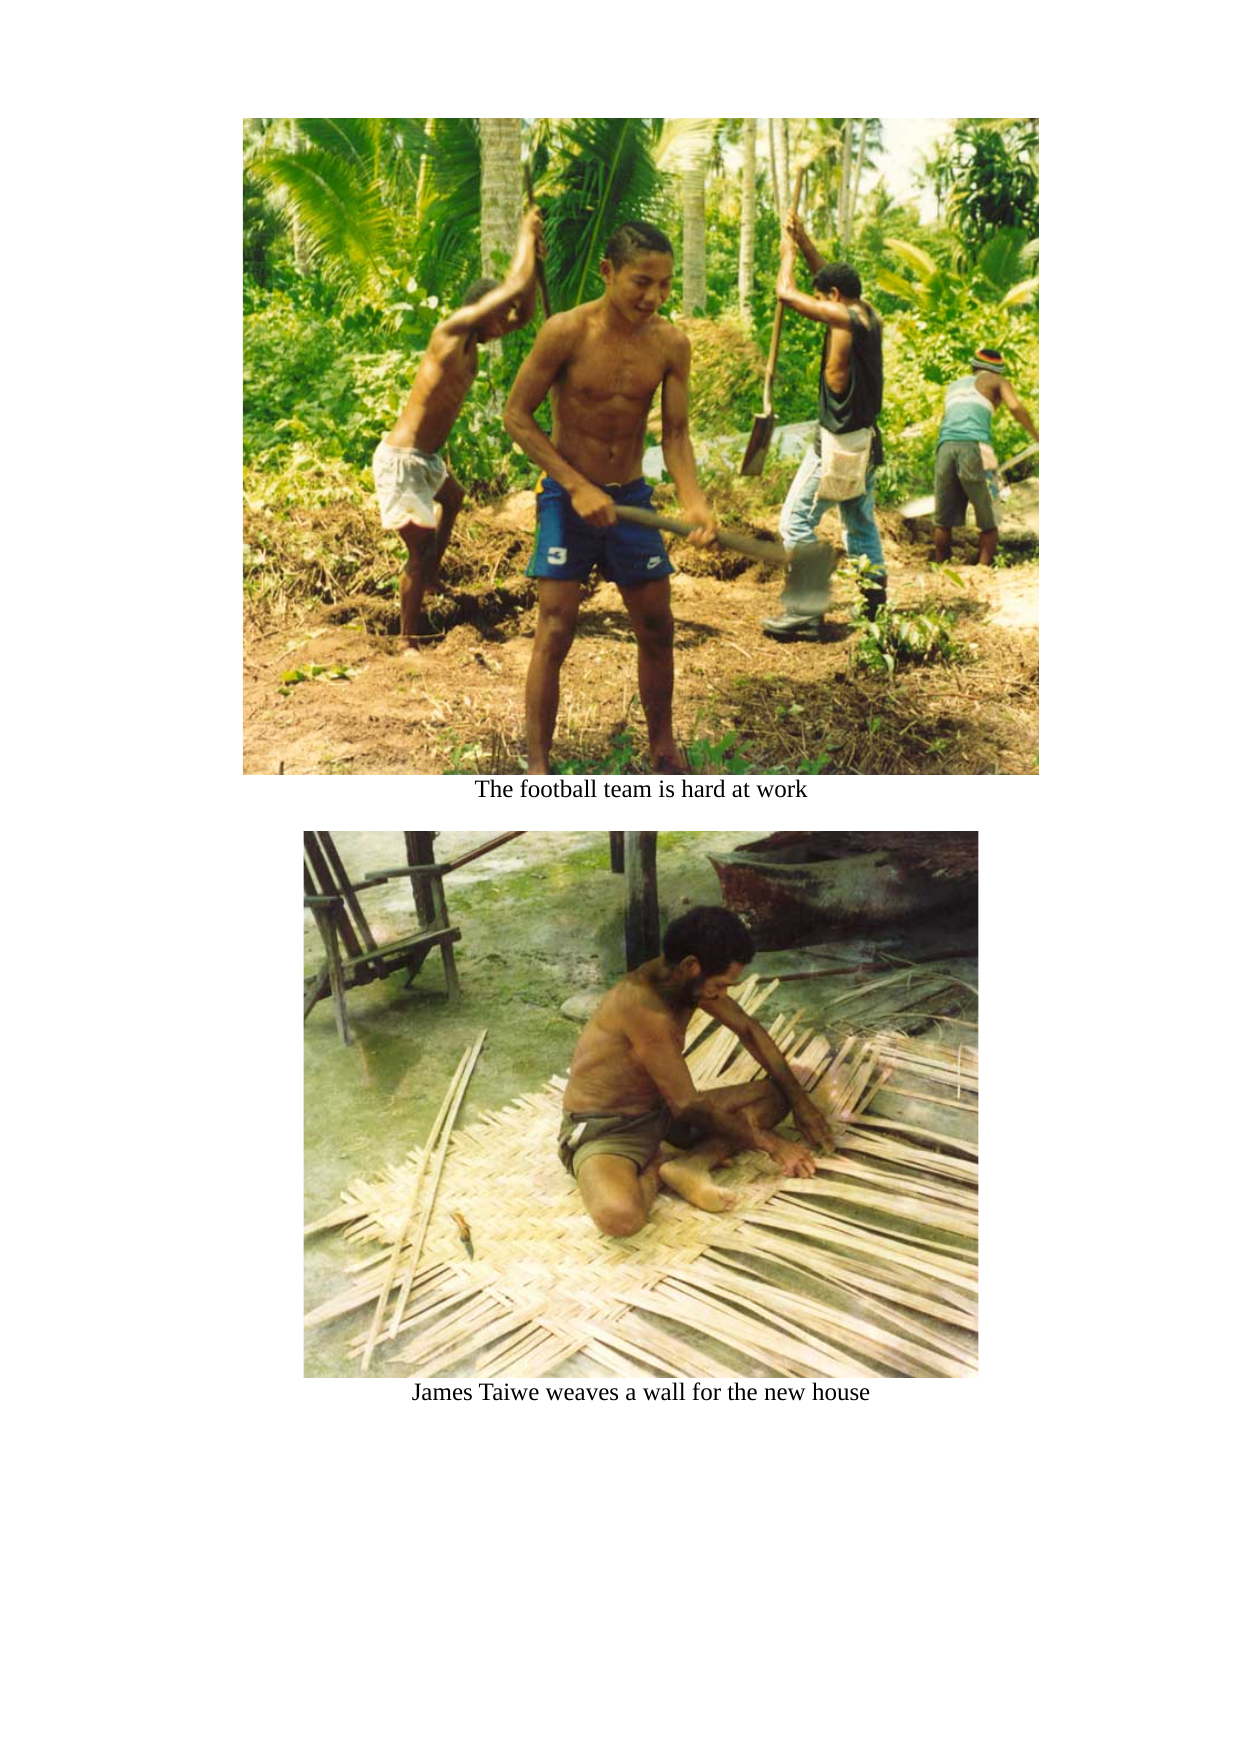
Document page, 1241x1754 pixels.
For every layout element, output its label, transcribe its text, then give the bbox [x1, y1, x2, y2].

table_cell James Taiwe weaves a wall for the new house [138, 1378, 1144, 1406]
table_header [138, 119, 242, 774]
table_header [979, 832, 1144, 1377]
table_header [138, 832, 303, 1377]
picture [242, 118, 1039, 775]
table_header [1039, 119, 1144, 774]
table_cell The football team is hard at work [138, 774, 1144, 803]
picture [303, 831, 979, 1378]
